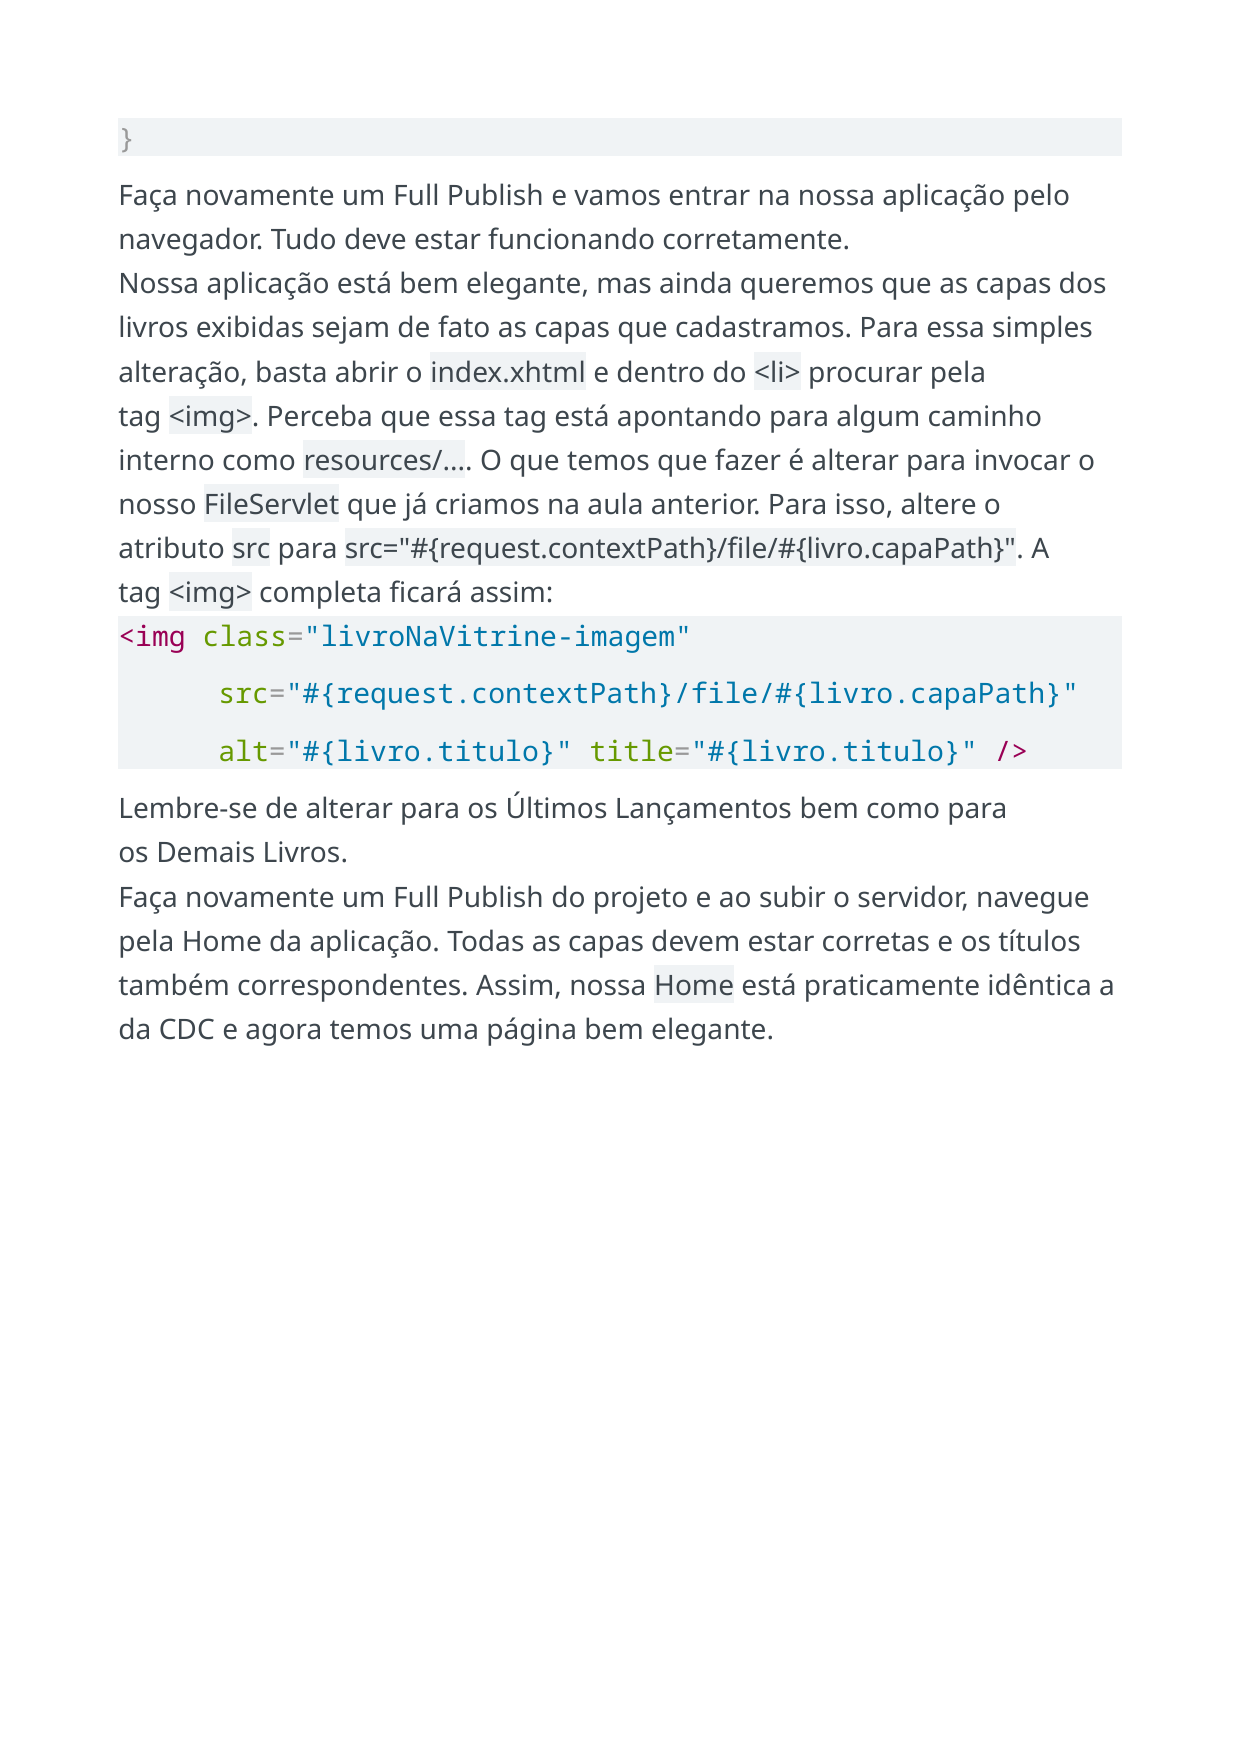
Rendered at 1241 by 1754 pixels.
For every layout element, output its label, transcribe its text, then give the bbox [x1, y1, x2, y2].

text <img class="livroNaVitrine-imagem" [118, 616, 1122, 654]
text Lembre-se de alterar para os Últimos Lançamentos bem como para os Demais Livros. [118, 789, 1122, 871]
text Faça novamente um Full Publish do projeto e ao subir o servidor, navegue pela Home da aplicação. Todas as capas devem estar corretas e os títulos também correspondentes. Assim, nossa Home está praticamente idêntica a da CDC e agora temos uma página bem elegante. [118, 877, 1122, 1047]
text alt="#{livro.titulo}" title="#{livro.titulo}" /> [118, 731, 1122, 769]
text Nossa aplicação está bem elegante, mas ainda queremos que as capas dos livros exibidas sejam de fato as capas que cadastramos. Para essa simples alteração, basta abrir o index.xhtml e dentro do <li> procurar pela tag <img>. Perceba que essa tag está apontando para algum caminho interno como resources/.... O que temos que fazer é alterar para invocar o nosso FileServlet que já criamos na aula anterior. Para isso, altere o atributo src para src="#{request.contextPath}/file/#{livro.capaPath}". A tag <img> completa ficará assim: [118, 264, 1122, 611]
text src="#{request.contextPath}/file/#{livro.capaPath}" [118, 674, 1122, 712]
text Faça novamente um Full Publish e vamos entrar na nossa aplicação pelo navegador. Tudo deve estar funcionando corretamente. [118, 176, 1122, 258]
text } [118, 118, 1122, 156]
